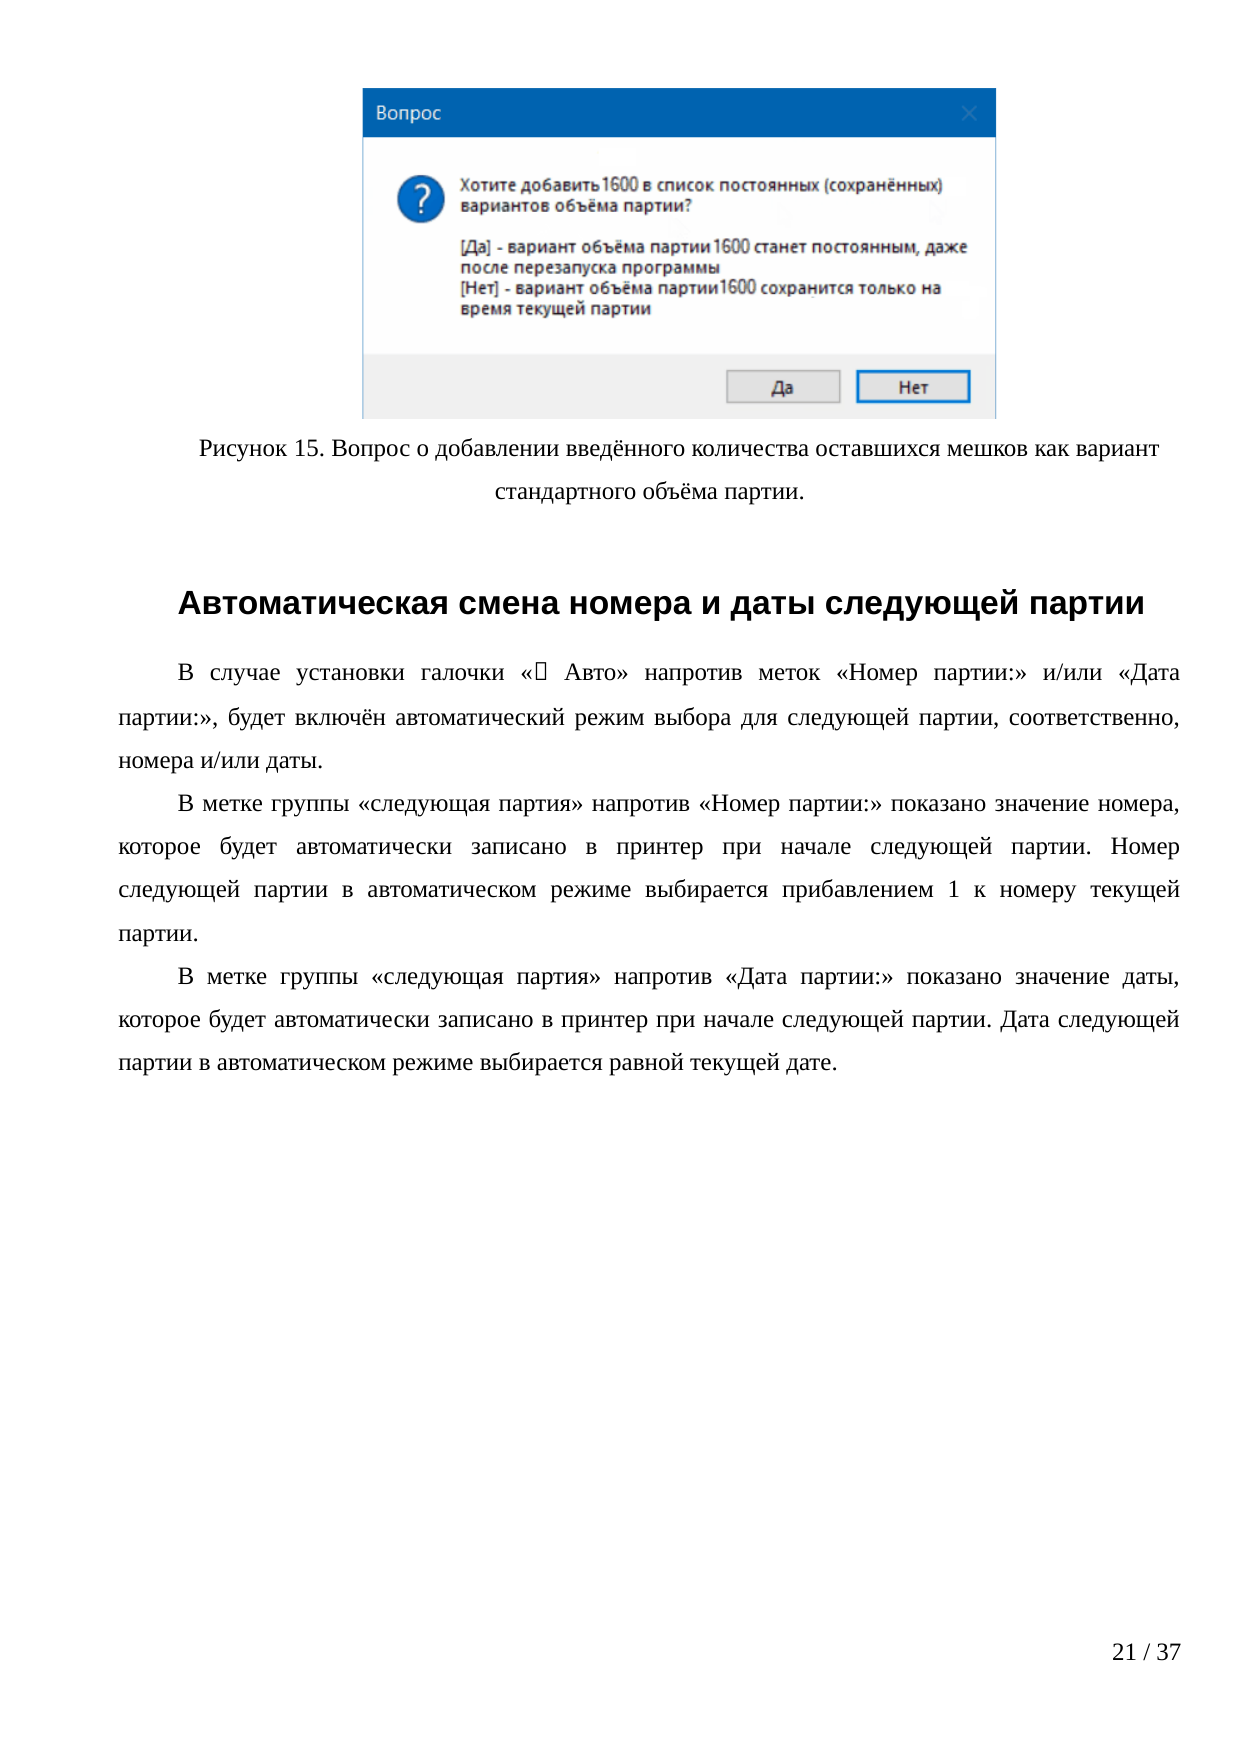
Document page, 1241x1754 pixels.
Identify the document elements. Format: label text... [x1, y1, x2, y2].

text В метке группы «следующая партия» напротив «Номер партии:» показано значение номера, которое будет автоматически записано в принтер при начале следующей партии. Номер следующей партии в автоматическом режиме выбирается прибавлением 1 к номеру текущей партии. [118, 788, 1181, 946]
subtitle Автоматическая смена номера и даты следующей партии [118, 583, 1181, 622]
text В метке группы «следующая партия» напротив «Дата партии:» показано значение даты, которое будет автоматически записано в принтер при начале следующей партии. Дата следующей партии в автоматическом режиме выбирается равной текущей дате. [118, 961, 1181, 1076]
text В случае установки галочки « Авто» напротив меток «Номер партии:» и/или «Дата партии:», будет включён автоматический режим выбора для следующей партии, соответственно, номера и/или даты. [118, 654, 1181, 774]
text Рисунок 15. Вопрос о добавлении введённого количества оставшихся мешков как вариант стандартного объёма партии. [118, 433, 1181, 505]
